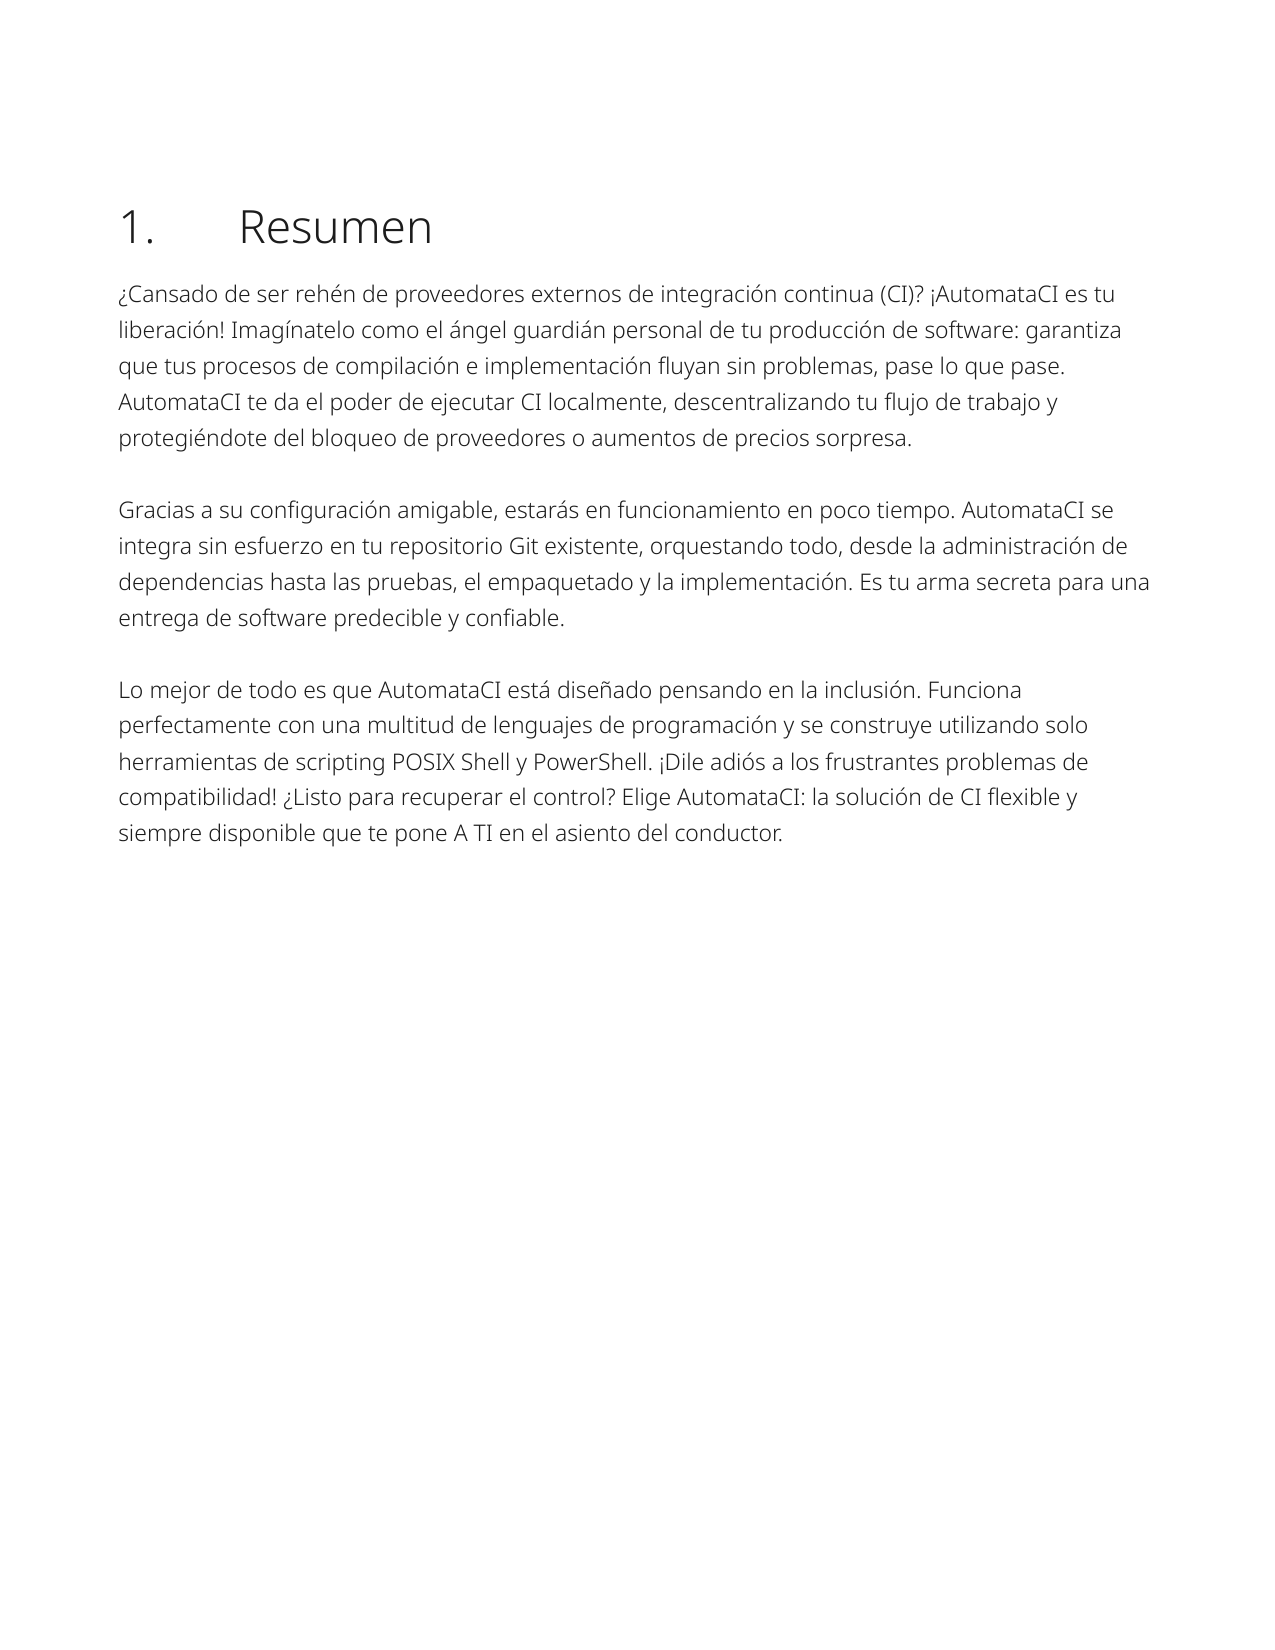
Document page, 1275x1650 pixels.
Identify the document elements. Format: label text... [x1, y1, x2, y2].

subtitle Resumen [118, 194, 1157, 257]
text Lo mejor de todo es que AutomataCI está diseñado pensando en la inclusión. Funciona perfectamente con una multitud de lenguajes de programación y se construye utilizando solo herramientas de scripting POSIX Shell y PowerShell. ¡Dile adiós a los frustrantes problemas de compatibilidad! ¿Listo para recuperar el control? Elige AutomataCI: la solución de CI flexible y siempre disponible que te pone A TI en el asiento del conductor. [118, 673, 1157, 848]
text Gracias a su configuración amigable, estarás en funcionamiento en poco tiempo. AutomataCI se integra sin esfuerzo en tu repositorio Git existente, orquestando todo, desde la administración de dependencias hasta las pruebas, el empaquetado y la implementación. Es tu arma secreta para una entrega de software predecible y confiable. [118, 494, 1157, 633]
text ¿Cansado de ser rehén de proveedores externos de integración continua (CI)? ¡AutomataCI es tu liberación! Imagínatelo como el ángel guardián personal de tu producción de software: garantiza que tus procesos de compilación e implementación fluyan sin problemas, pase lo que pase. AutomataCI te da el poder de ejecutar CI localmente, descentralizando tu flujo de trabajo y protegiéndote del bloqueo de proveedores o aumentos de precios sorpresa. [118, 278, 1157, 453]
